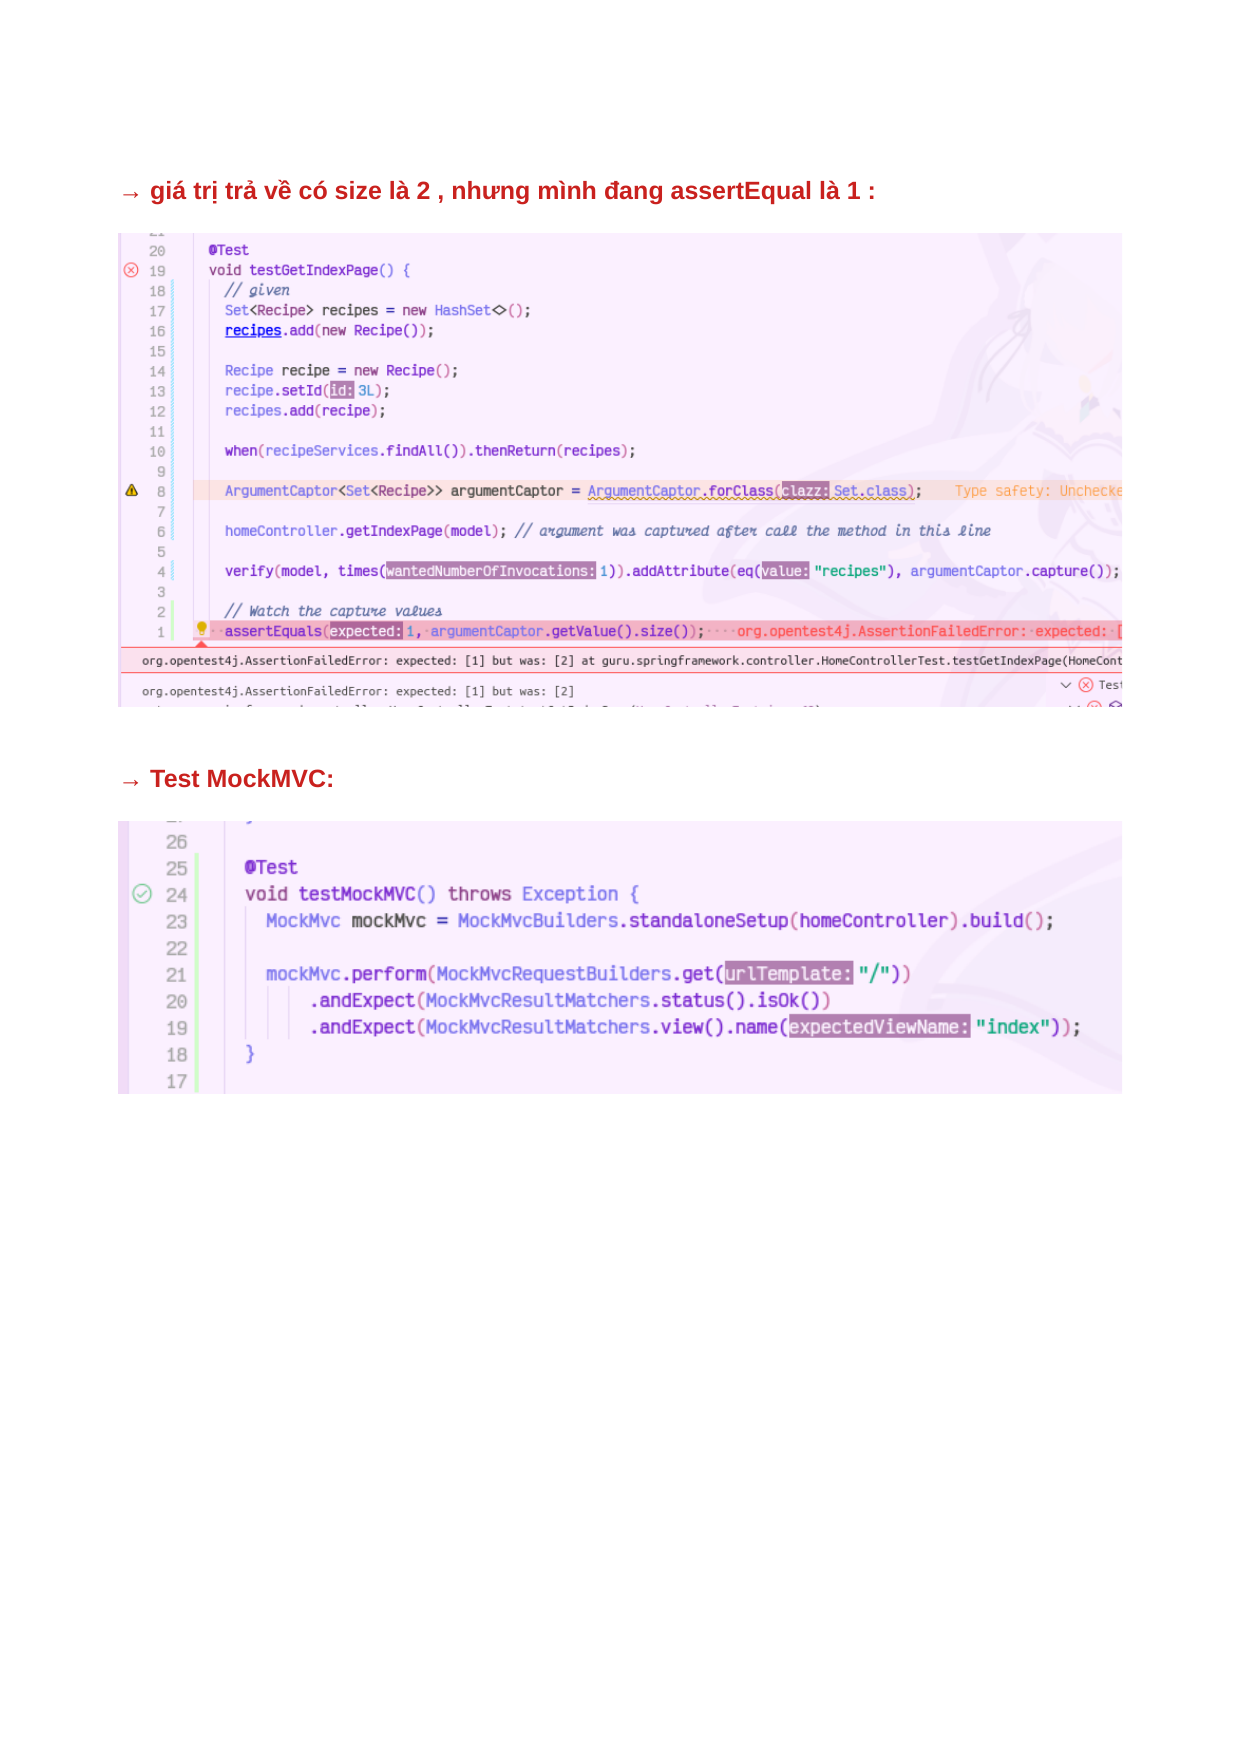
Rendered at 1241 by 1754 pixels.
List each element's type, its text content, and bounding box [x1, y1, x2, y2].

text → giá trị trả về có size là 2 , nhưng mình đang assertEqual là 1 : [118, 176, 1122, 204]
text → Test MockMVC: [118, 764, 1122, 793]
picture [118, 233, 1123, 707]
picture [118, 821, 1123, 1094]
